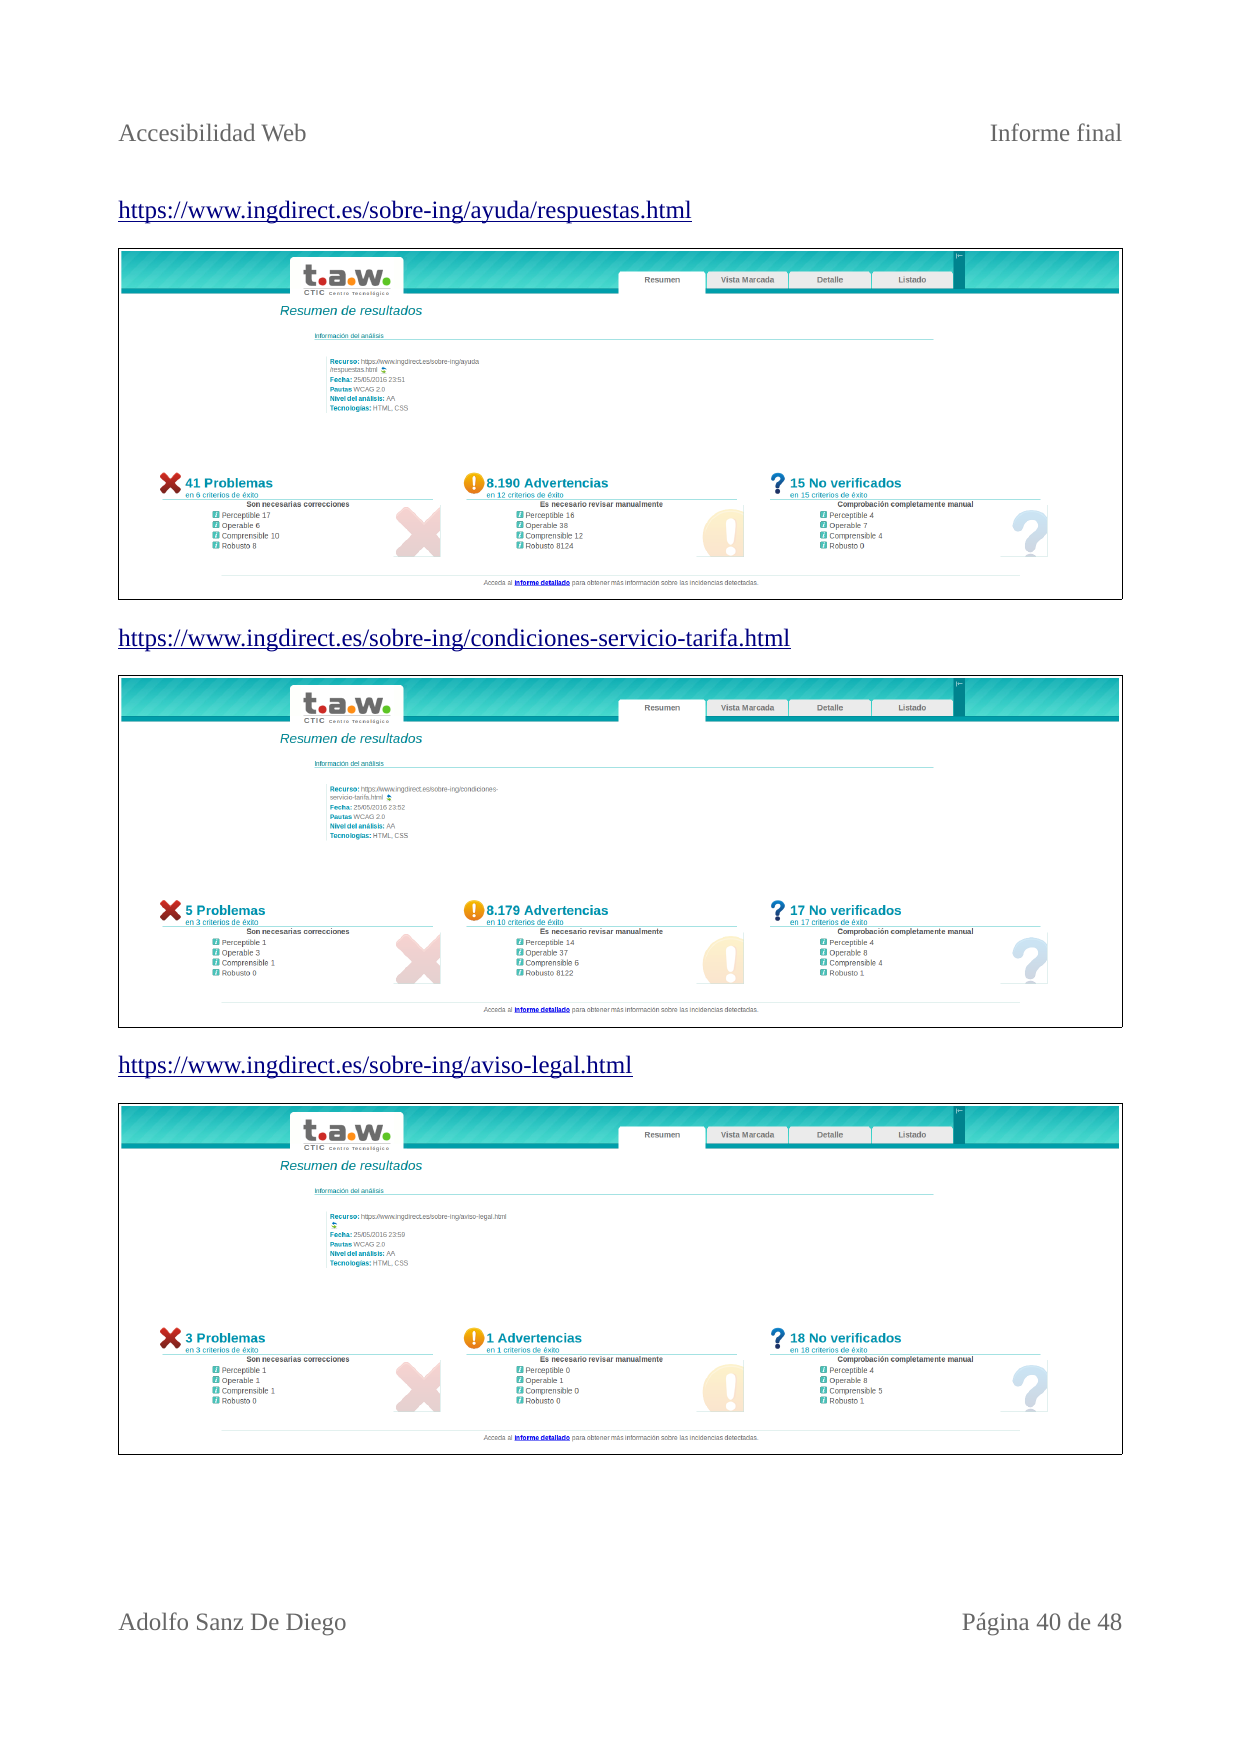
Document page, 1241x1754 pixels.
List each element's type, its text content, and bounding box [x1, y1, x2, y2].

picture [121, 251, 1119, 597]
text https://www.ingdirect.es/sobre-ing/aviso-legal.html [118, 1051, 1122, 1079]
text https://www.ingdirect.es/sobre-ing/ayuda/respuestas.html [118, 196, 1122, 224]
text https://www.ingdirect.es/sobre-ing/condiciones-servicio-tarifa.html [118, 623, 1122, 652]
picture [121, 1106, 1119, 1452]
picture [121, 678, 1119, 1024]
